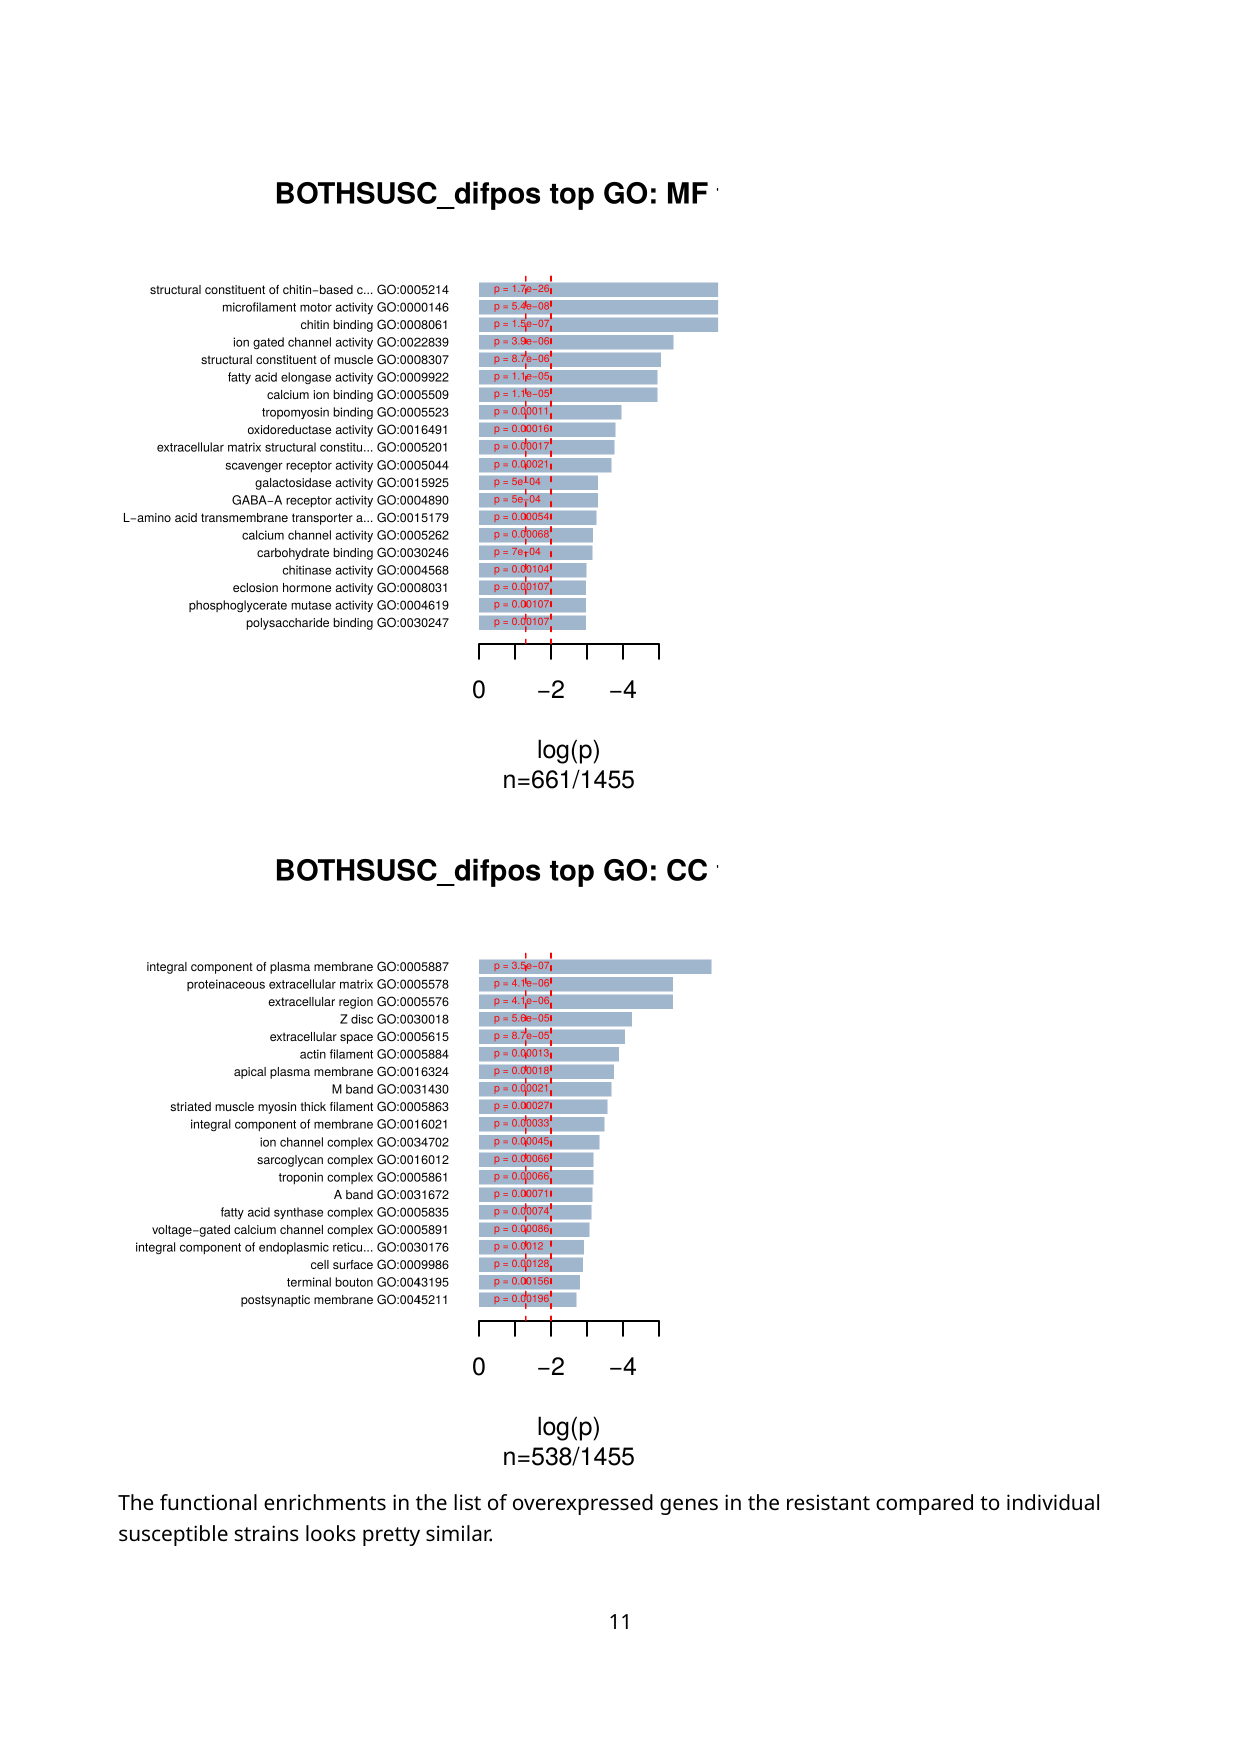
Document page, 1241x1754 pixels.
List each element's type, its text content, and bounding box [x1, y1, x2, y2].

picture [118, 118, 719, 794]
text The functional enrichments in the list of overexpressed genes in the resistant compared to individual susceptible strains looks pretty similar. [118, 1488, 1122, 1548]
picture [118, 796, 719, 1471]
